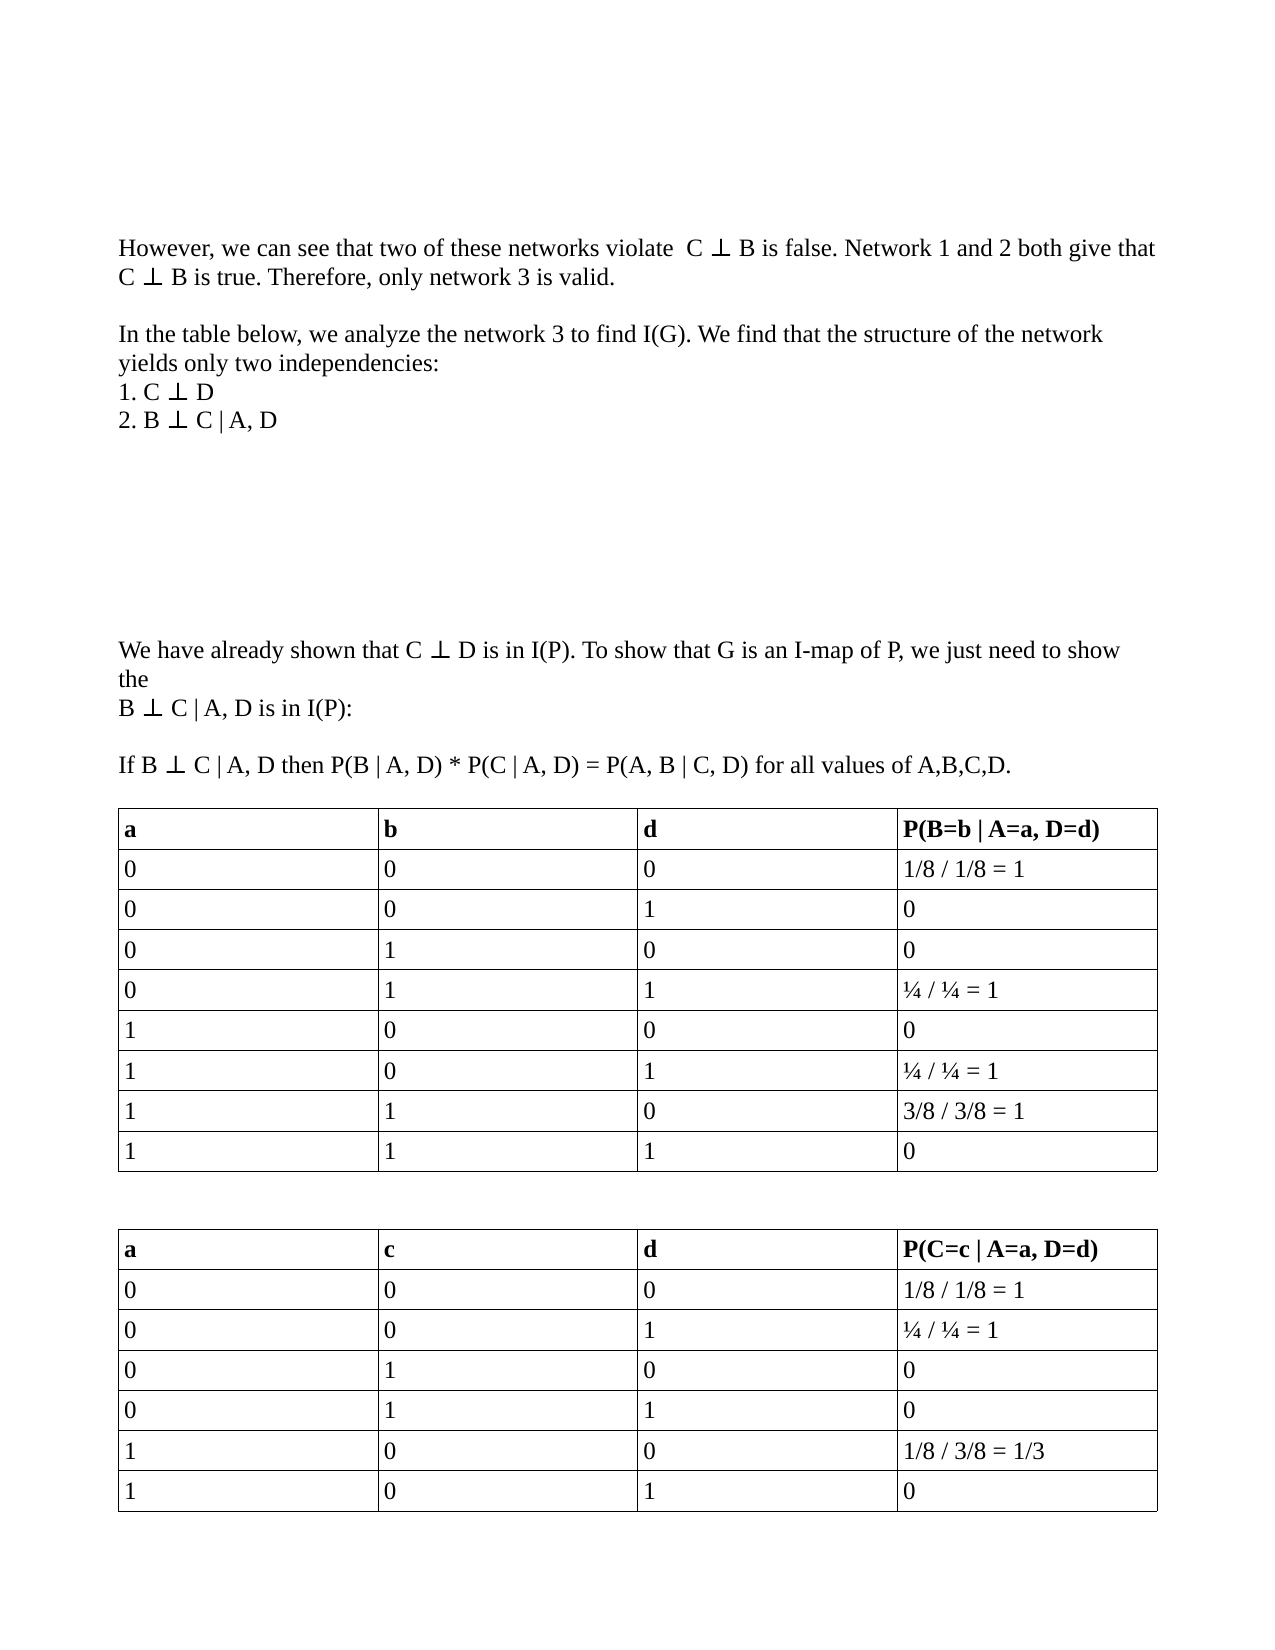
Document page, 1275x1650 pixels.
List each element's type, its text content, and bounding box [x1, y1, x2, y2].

table_cell 1 [119, 1471, 378, 1511]
table_header d [638, 1230, 897, 1269]
text In the table below, we analyze the network 3 to find I(G). We find that the structure of the network yields only two independencies: [118, 319, 1157, 377]
table_header a [119, 809, 378, 848]
table_header a [119, 1230, 378, 1269]
table_cell 0 [119, 1310, 378, 1349]
table_cell 0 [638, 850, 897, 889]
table_cell 0 [379, 1431, 637, 1470]
table_cell 1/8 / 1/8 = 1 [898, 850, 1157, 889]
table_cell 0 [379, 1051, 637, 1090]
table_cell 1 [638, 970, 897, 1010]
text B ⊥ C | A, D is in I(P): [118, 693, 1157, 722]
table_header b [379, 809, 637, 848]
table_cell 1 [638, 1391, 897, 1430]
table_cell 3/8 / 3/8 = 1 [898, 1091, 1157, 1131]
table_cell 0 [898, 1011, 1157, 1050]
text However, we can see that two of these networks violate C ⊥ B is false. Network 1 and 2 both give that C ⊥ B is true. Therefore, only network 3 is valid. [118, 233, 1157, 291]
table_cell 0 [638, 1091, 897, 1131]
table_cell 1 [379, 1351, 637, 1390]
table_cell 0 [638, 1011, 897, 1050]
table_cell 0 [119, 930, 378, 969]
table_cell 1/8 / 3/8 = 1/3 [898, 1431, 1157, 1470]
text We have already shown that C ⊥ D is in I(P). To show that G is an I-map of P, we just need to show the [118, 636, 1157, 693]
table_cell 0 [379, 890, 637, 929]
table_cell 0 [898, 1132, 1157, 1171]
table_cell 0 [898, 1391, 1157, 1430]
table_header P(C=c | A=a, D=d) [898, 1230, 1157, 1269]
table_cell 1 [119, 1132, 378, 1171]
table_cell 0 [119, 850, 378, 889]
table_cell 0 [379, 850, 637, 889]
table_cell 0 [898, 890, 1157, 929]
table_cell 0 [119, 1270, 378, 1309]
text If B ⊥ C | A, D then P(B | A, D) * P(C | A, D) = P(A, B | C, D) for all values of A,B,C,D. [118, 751, 1157, 779]
table_cell 1 [119, 1091, 378, 1131]
table_cell 0 [119, 970, 378, 1010]
table_cell 0 [119, 890, 378, 929]
table_cell 1/8 / 1/8 = 1 [898, 1270, 1157, 1309]
table_cell 1 [379, 1391, 637, 1430]
table_cell 1 [119, 1011, 378, 1050]
table_cell 1 [638, 1051, 897, 1090]
table_cell 0 [898, 1471, 1157, 1511]
table_cell ¼ / ¼ = 1 [898, 1310, 1157, 1349]
table_cell 0 [898, 1351, 1157, 1390]
table_cell 1 [638, 1310, 897, 1349]
text 2. B ⊥ C | A, D [118, 406, 1157, 434]
table_cell 0 [638, 1270, 897, 1309]
table_cell 1 [379, 970, 637, 1010]
table_cell ¼ / ¼ = 1 [898, 970, 1157, 1010]
table_cell 1 [119, 1431, 378, 1470]
table_cell 0 [638, 1351, 897, 1390]
table_cell 0 [638, 930, 897, 969]
table_cell 0 [379, 1471, 637, 1511]
table_cell 0 [119, 1391, 378, 1430]
table_header d [638, 809, 897, 848]
table_header c [379, 1230, 637, 1269]
table_cell 0 [119, 1351, 378, 1390]
table_cell 1 [379, 1091, 637, 1131]
table_cell 0 [379, 1310, 637, 1349]
table_cell 0 [638, 1431, 897, 1470]
table_cell 0 [379, 1011, 637, 1050]
table_header P(B=b | A=a, D=d) [898, 809, 1157, 848]
table_cell 1 [638, 1471, 897, 1511]
table_cell 1 [379, 930, 637, 969]
table_cell 1 [119, 1051, 378, 1090]
table_cell 1 [638, 1132, 897, 1171]
text 1. C ⊥ D [118, 377, 1157, 406]
table_cell ¼ / ¼ = 1 [898, 1051, 1157, 1090]
table_cell 0 [898, 930, 1157, 969]
table_cell 0 [379, 1270, 637, 1309]
table_cell 1 [379, 1132, 637, 1171]
table_cell 1 [638, 890, 897, 929]
